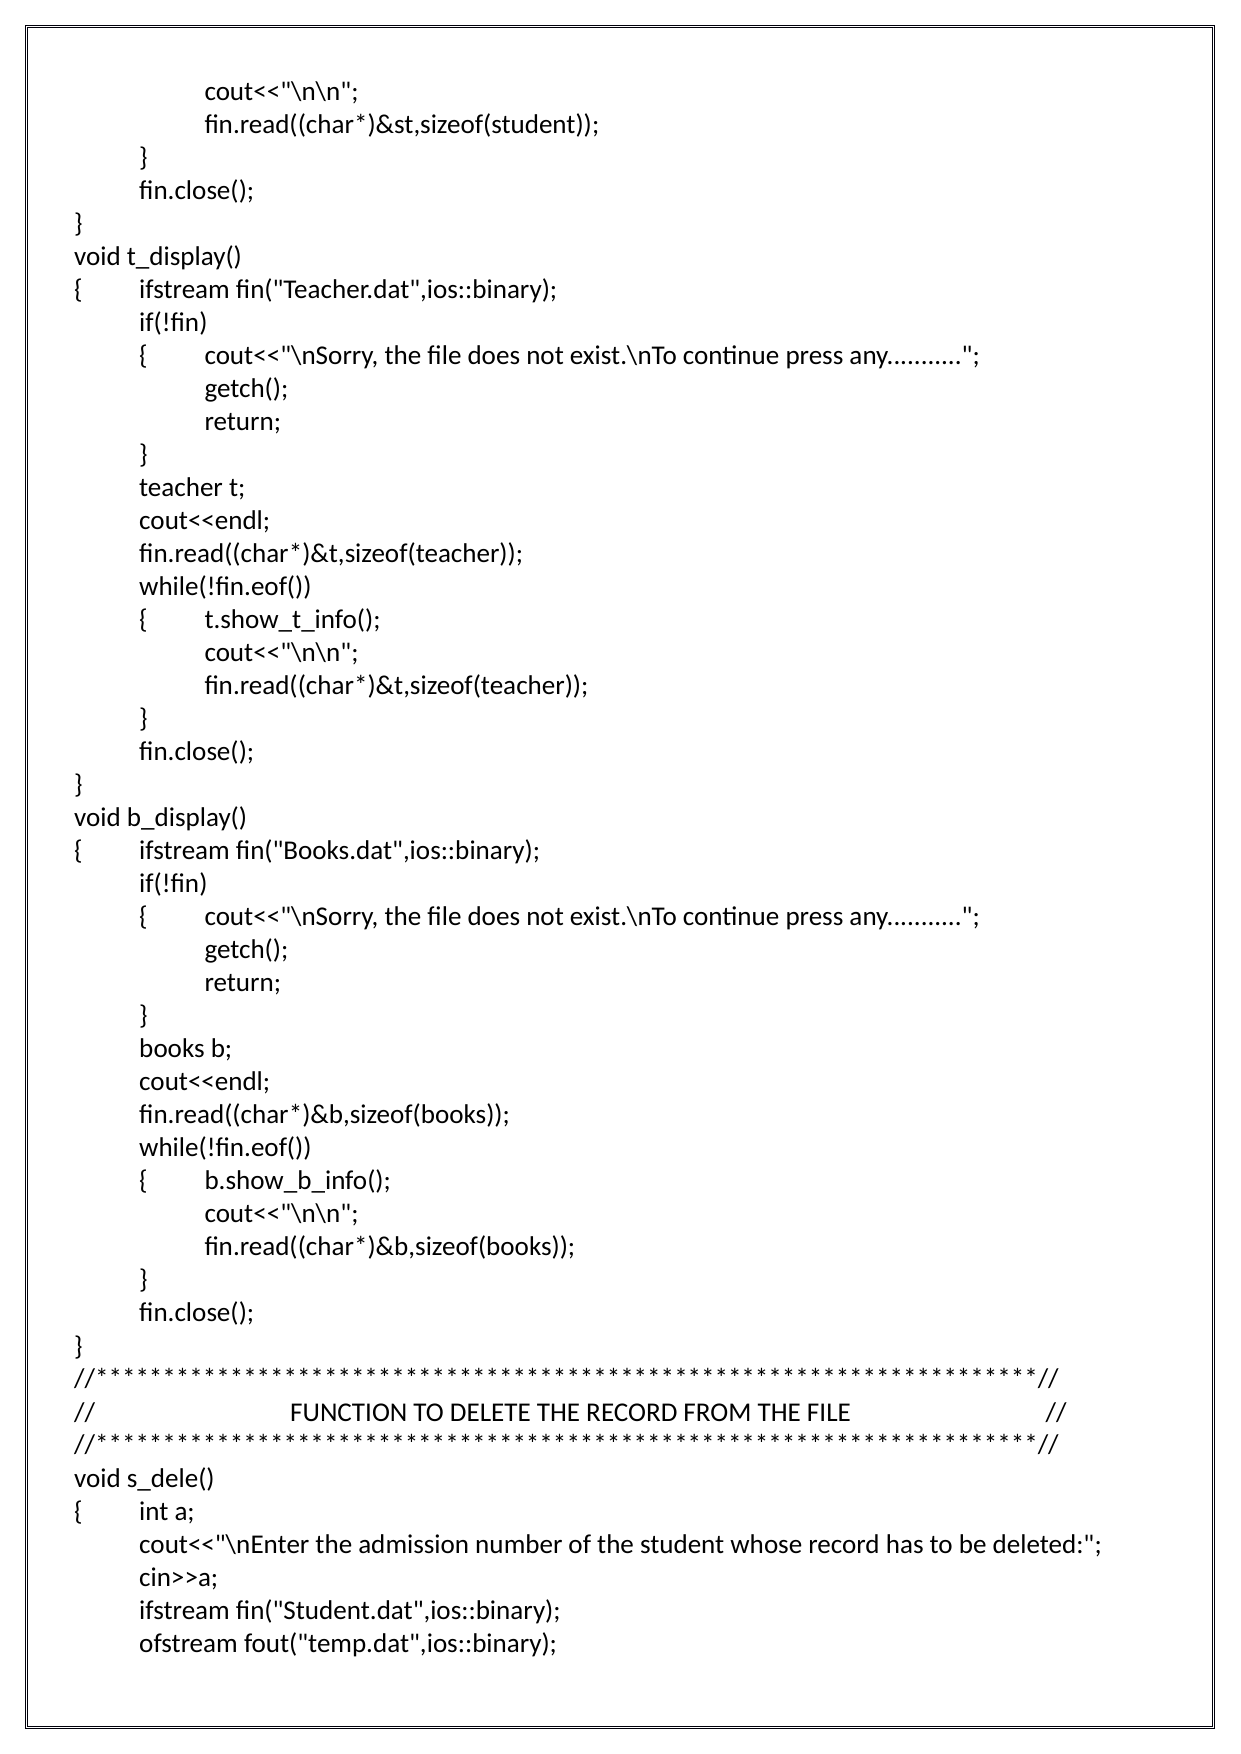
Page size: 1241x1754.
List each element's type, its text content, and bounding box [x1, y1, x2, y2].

text } [74, 701, 1181, 734]
text //**********************************************************************// [74, 1362, 1181, 1395]
text teacher t; [74, 470, 1181, 503]
text while(!fin.eof()) [74, 569, 1181, 602]
text fin.read((char*)&t,sizeof(teacher)); [74, 536, 1181, 569]
text // FUNCTION TO DELETE THE RECORD FROM THE FILE // [74, 1395, 1181, 1428]
text ifstream fin("Student.dat",ios::binary); [74, 1593, 1181, 1626]
text void b_display() [74, 800, 1181, 833]
text while(!fin.eof()) [74, 1131, 1181, 1163]
text return; [74, 965, 1181, 998]
text } [74, 1329, 1181, 1362]
text void t_display() [74, 239, 1181, 272]
text cout<<"\nEnter the admission number of the student whose record has to be deleted:"; [74, 1527, 1181, 1560]
text fin.read((char*)&b,sizeof(books)); [74, 1097, 1181, 1131]
text return; [74, 404, 1181, 437]
text { ifstream fin("Books.dat",ios::binary); [74, 833, 1181, 866]
text { cout<<"\nSorry, the file does not exist.\nTo continue press any..........."; [74, 899, 1181, 932]
text if(!fin) [74, 866, 1181, 899]
text } [74, 767, 1181, 800]
text } [74, 206, 1181, 239]
text getch(); [74, 932, 1181, 965]
text //**********************************************************************// [74, 1428, 1181, 1461]
text fin.close(); [74, 734, 1181, 767]
text fin.read((char*)&t,sizeof(teacher)); [74, 668, 1181, 701]
text { t.show_t_info(); [74, 602, 1181, 635]
text fin.close(); [74, 173, 1181, 206]
text { ifstream fin("Teacher.dat",ios::binary); [74, 272, 1181, 305]
text void s_dele() [74, 1461, 1181, 1494]
text { b.show_b_info(); [74, 1163, 1181, 1197]
text fin.read((char*)&st,sizeof(student)); [74, 107, 1181, 140]
text books b; [74, 1031, 1181, 1064]
text } [74, 437, 1181, 470]
text cout<<"\n\n"; [74, 1197, 1181, 1229]
text } [74, 1263, 1181, 1296]
text } [74, 140, 1181, 173]
text cin>>a; [74, 1560, 1181, 1593]
text cout<<"\n\n"; [74, 74, 1181, 107]
text { int a; [74, 1494, 1181, 1527]
text cout<<endl; [74, 503, 1181, 536]
text fin.close(); [74, 1296, 1181, 1329]
text cout<<"\n\n"; [74, 635, 1181, 668]
text } [74, 998, 1181, 1031]
text fin.read((char*)&b,sizeof(books)); [74, 1229, 1181, 1263]
text getch(); [74, 371, 1181, 404]
text if(!fin) [74, 305, 1181, 338]
text ofstream fout("temp.dat",ios::binary); [74, 1626, 1181, 1659]
text cout<<endl; [74, 1064, 1181, 1097]
text { cout<<"\nSorry, the file does not exist.\nTo continue press any..........."; [74, 338, 1181, 371]
